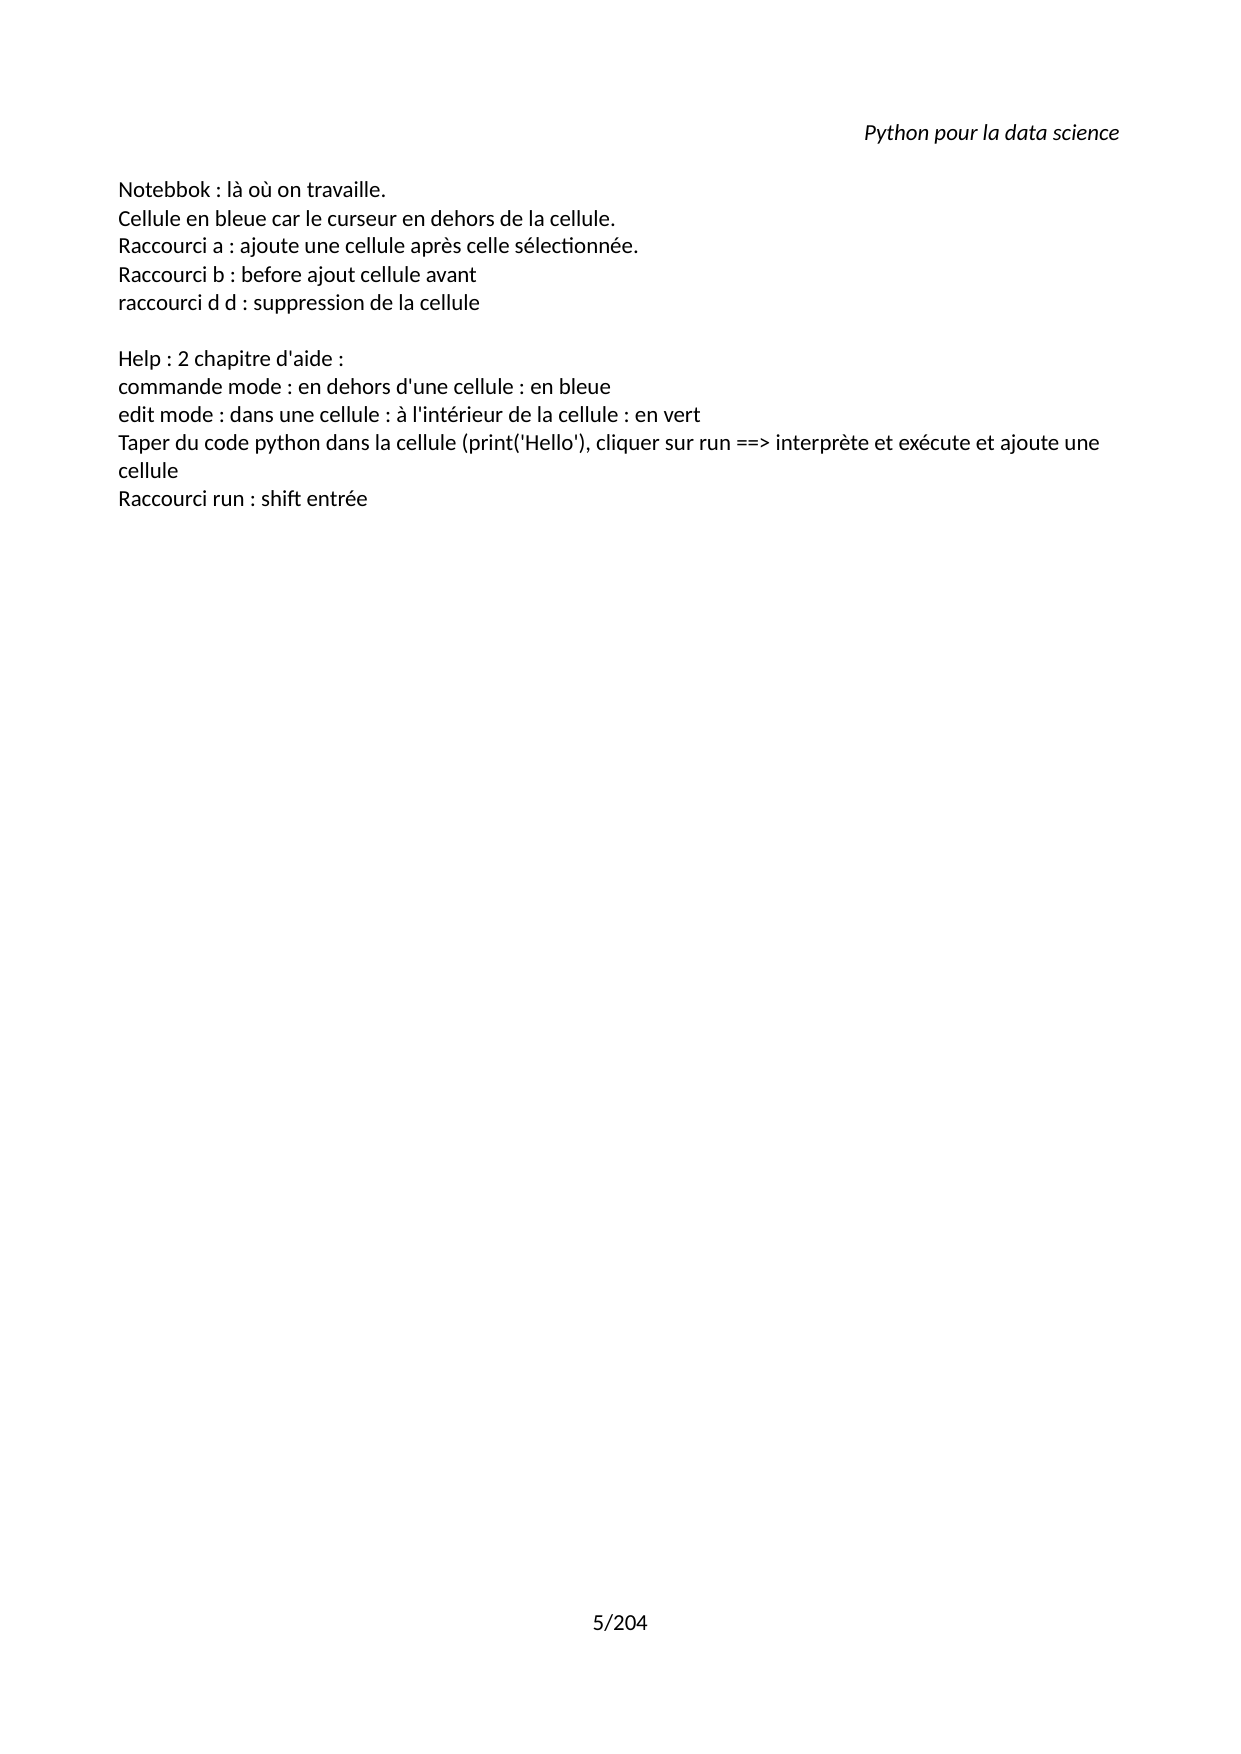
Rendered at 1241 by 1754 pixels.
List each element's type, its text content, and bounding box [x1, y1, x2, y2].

text edit mode : dans une cellule : à l'intérieur de la cellule : en vert [118, 400, 1122, 428]
text Taper du code python dans la cellule (print('Hello'), cliquer sur run ==> interprète et exécute et ajoute une cellule [118, 428, 1122, 484]
text Help : 2 chapitre d'aide : [118, 344, 1122, 372]
text Cellule en bleue car le curseur en dehors de la cellule. [118, 204, 1122, 232]
text Raccourci run : shift entrée [118, 484, 1122, 512]
text Notebbok : là où on travaille. [118, 176, 1122, 204]
text commande mode : en dehors d'une cellule : en bleue [118, 372, 1122, 400]
text Raccourci b : before ajout cellule avant [118, 260, 1122, 288]
text Raccourci a : ajoute une cellule après celle sélectionnée. [118, 232, 1122, 260]
text raccourci d d : suppression de la cellule [118, 288, 1122, 316]
